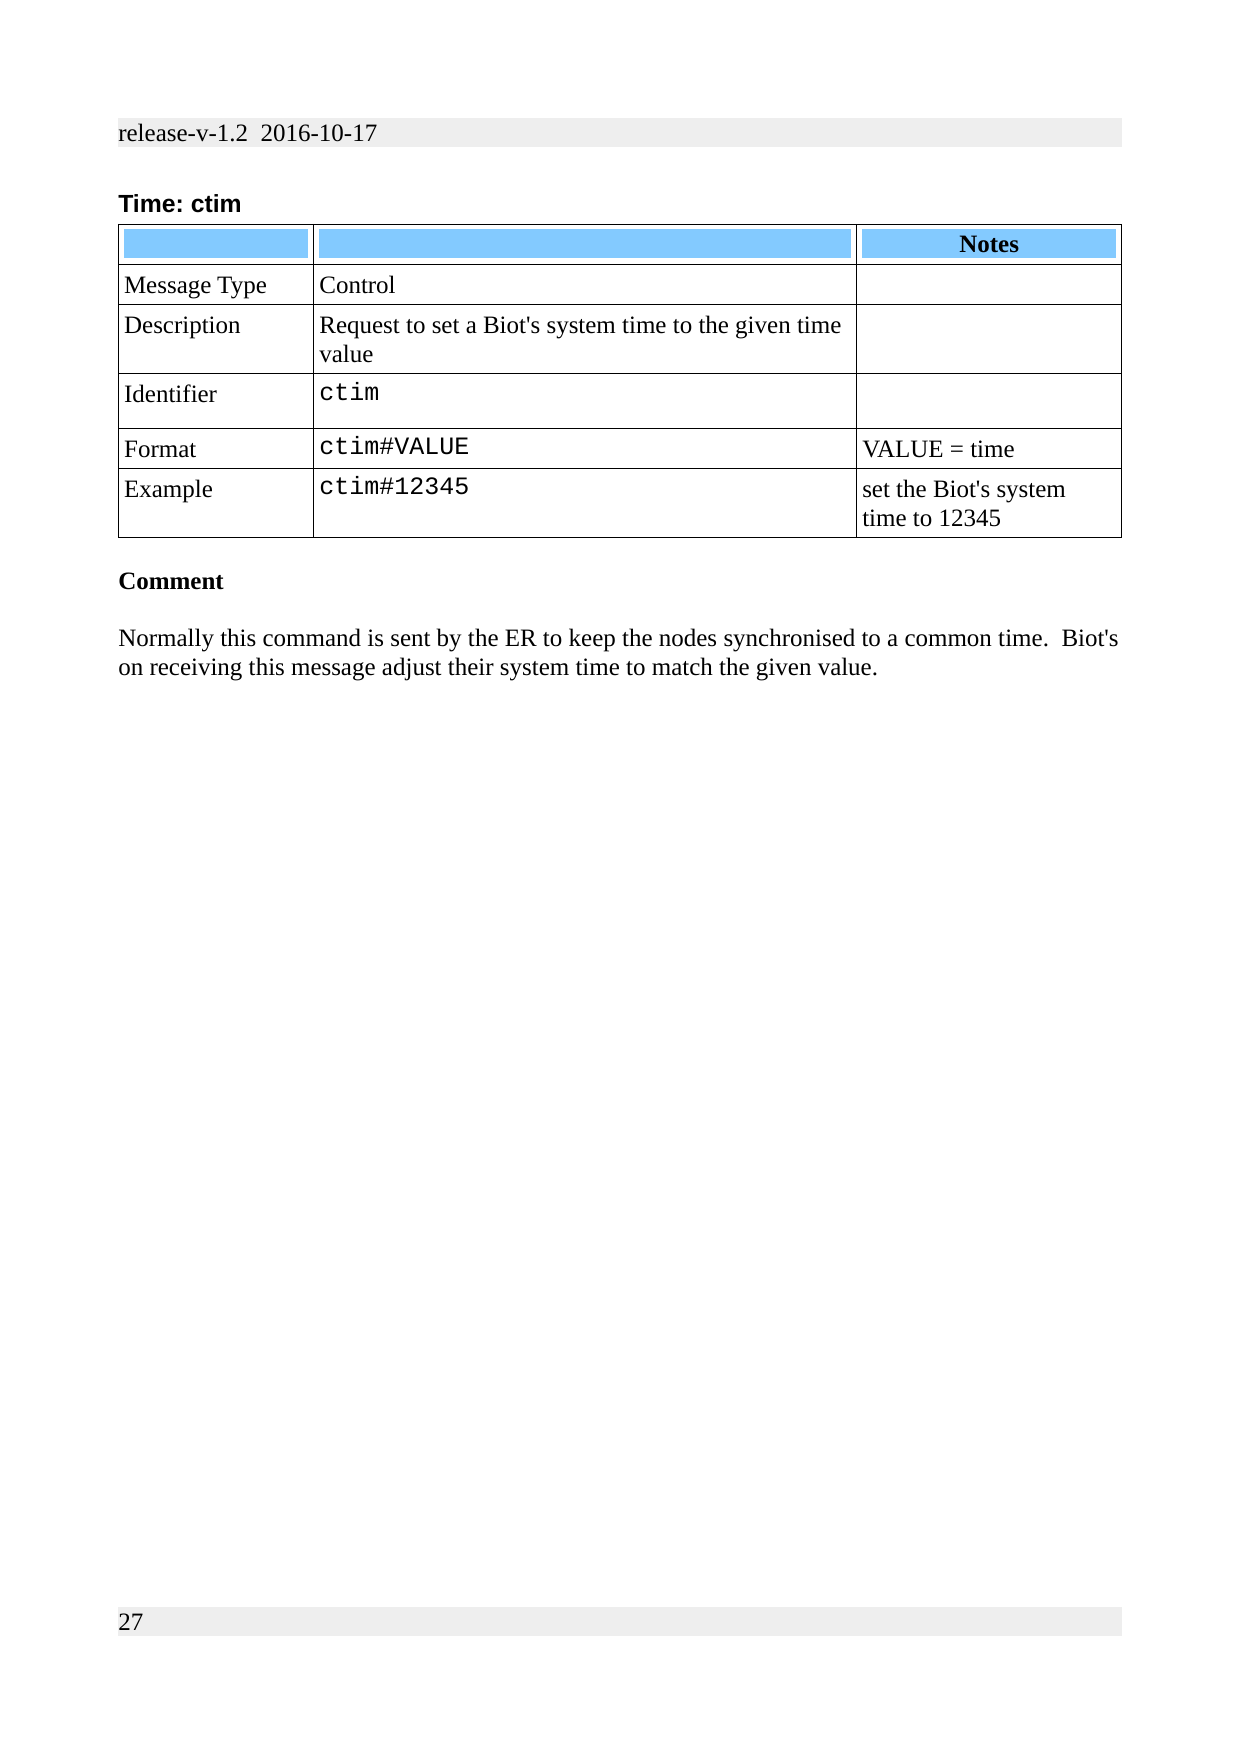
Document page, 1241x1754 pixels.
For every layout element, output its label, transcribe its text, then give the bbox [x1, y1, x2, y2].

table_cell Control [314, 265, 856, 304]
table_header [119, 225, 313, 264]
table_cell [857, 265, 1121, 304]
table_cell Example [119, 469, 313, 537]
table_cell set the Biot's system time to 12345 [857, 469, 1121, 537]
table_cell ctim#12345 [314, 469, 856, 537]
table_cell Message Type [119, 265, 313, 304]
table_cell [857, 374, 1121, 428]
text Comment [118, 566, 1122, 595]
table_header Notes [857, 225, 1121, 264]
table_cell Description [119, 305, 313, 373]
table_cell VALUE = time [857, 429, 1121, 468]
table_header [314, 225, 856, 264]
text Normally this command is sent by the ER to keep the nodes synchronised to a common time. Biot's on receiving this message adjust their system time to match the given value. [118, 623, 1122, 681]
subtitle Time: ctim [118, 189, 1122, 217]
table_cell Request to set a Biot's system time to the given time value [314, 305, 856, 373]
table_cell Identifier [119, 374, 313, 428]
table_cell ctim#VALUE [314, 429, 856, 468]
table_cell ctim [314, 374, 856, 428]
table_cell [857, 305, 1121, 373]
table_cell Format [119, 429, 313, 468]
